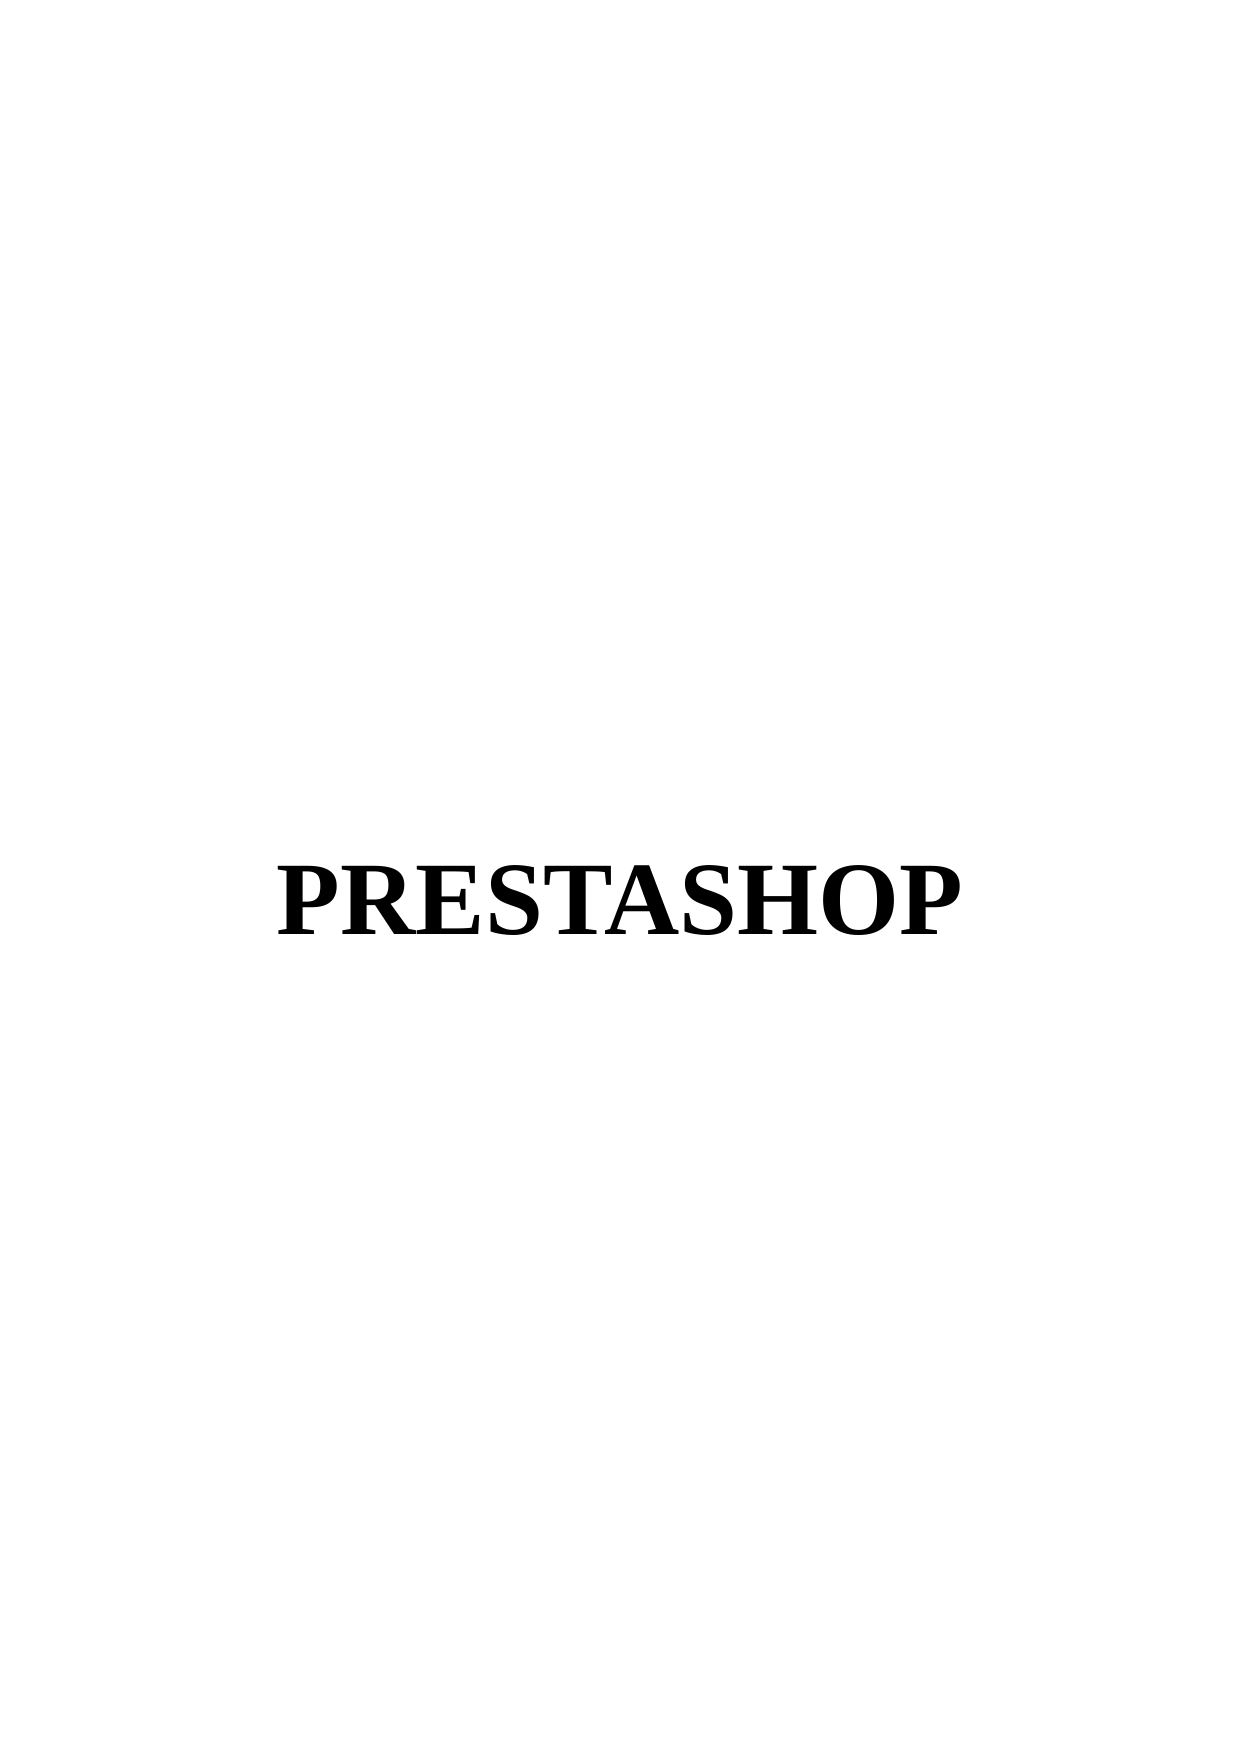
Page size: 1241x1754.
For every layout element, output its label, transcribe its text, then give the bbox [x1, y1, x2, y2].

text PRESTASHOP [118, 837, 1122, 957]
